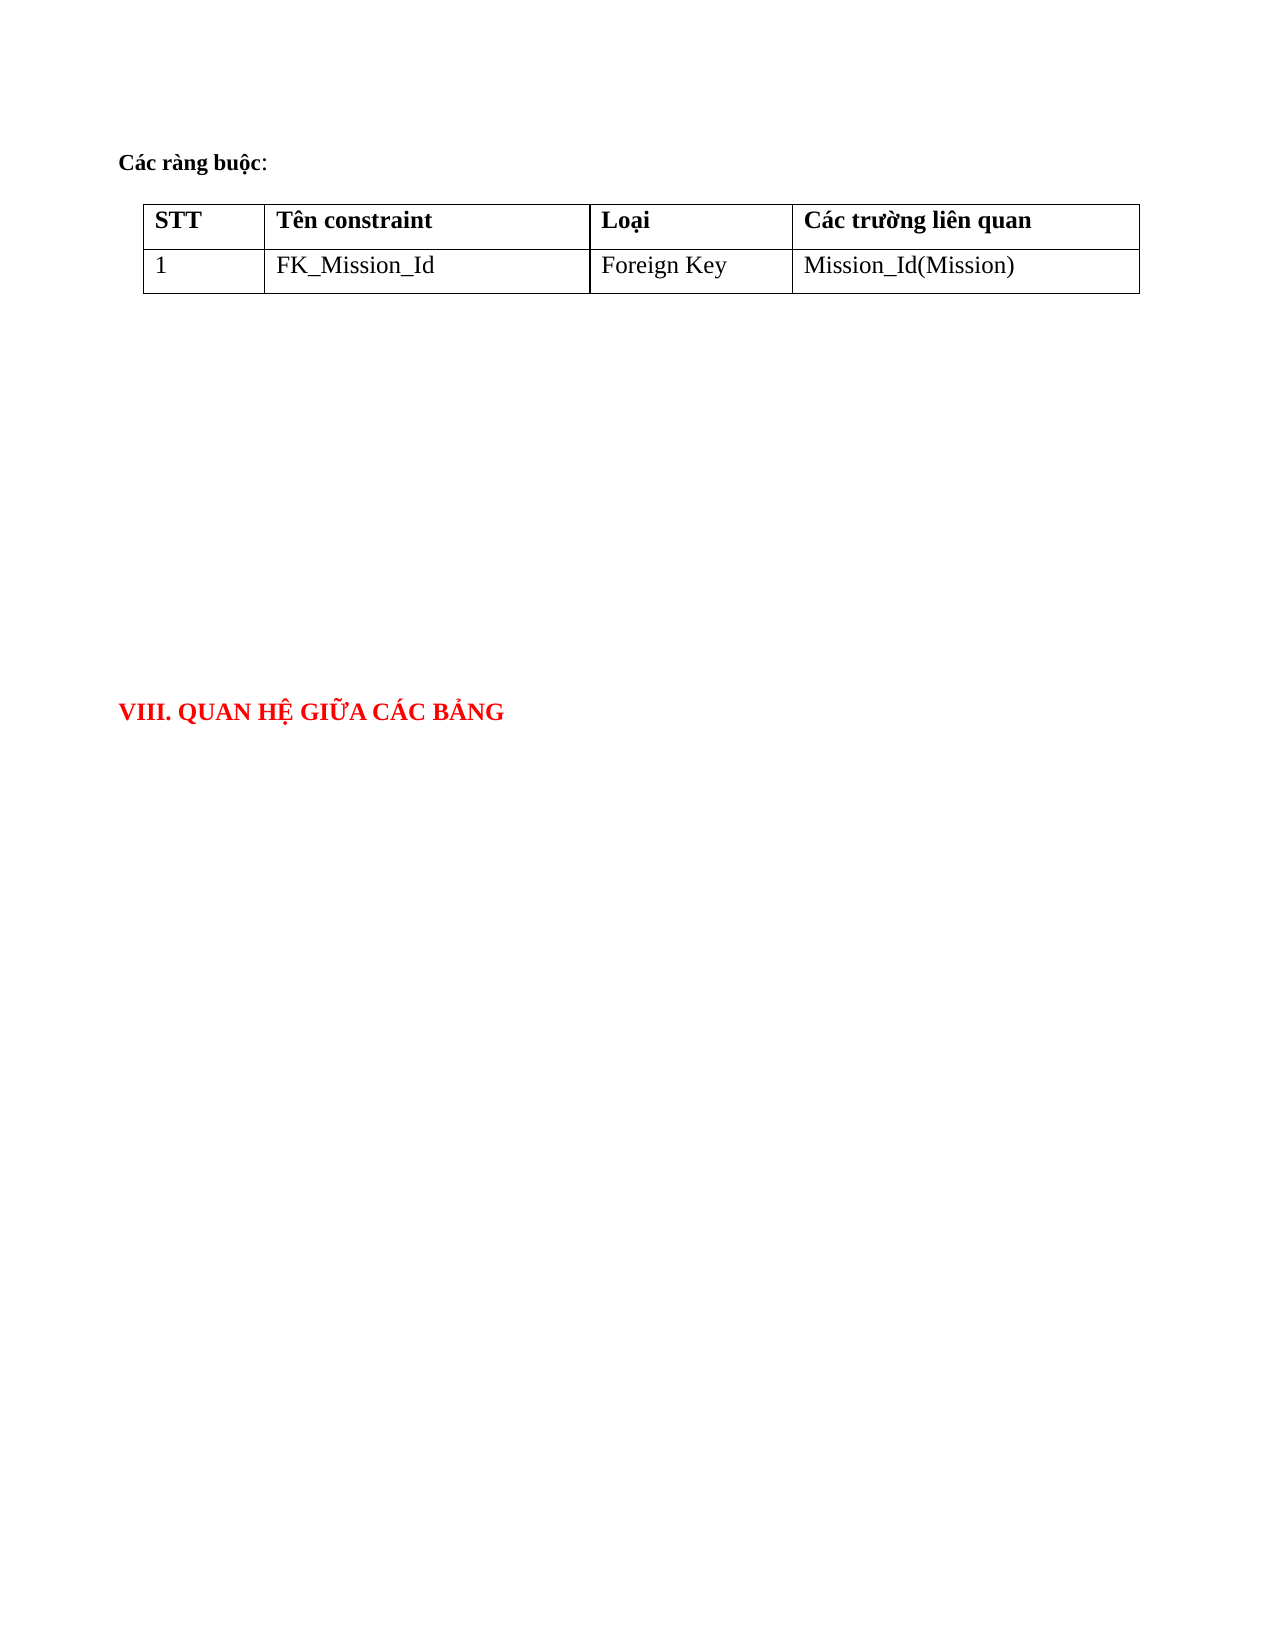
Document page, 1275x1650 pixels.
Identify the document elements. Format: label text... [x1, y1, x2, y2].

text VIII. QUAN HỆ GIỮA CÁC BẢNG [118, 697, 1157, 726]
table_header Loại [591, 205, 792, 249]
table_cell Foreign Key [591, 250, 792, 293]
table_cell FK_Mission_Id [265, 250, 589, 293]
table_cell 1 [144, 250, 264, 293]
table_header STT [144, 205, 264, 249]
table_cell Mission_Id(Mission) [793, 250, 1139, 293]
table_header Tên constraint [265, 205, 589, 249]
text Các ràng buộc: [118, 147, 1157, 176]
table_header Các trường liên quan [793, 205, 1139, 249]
